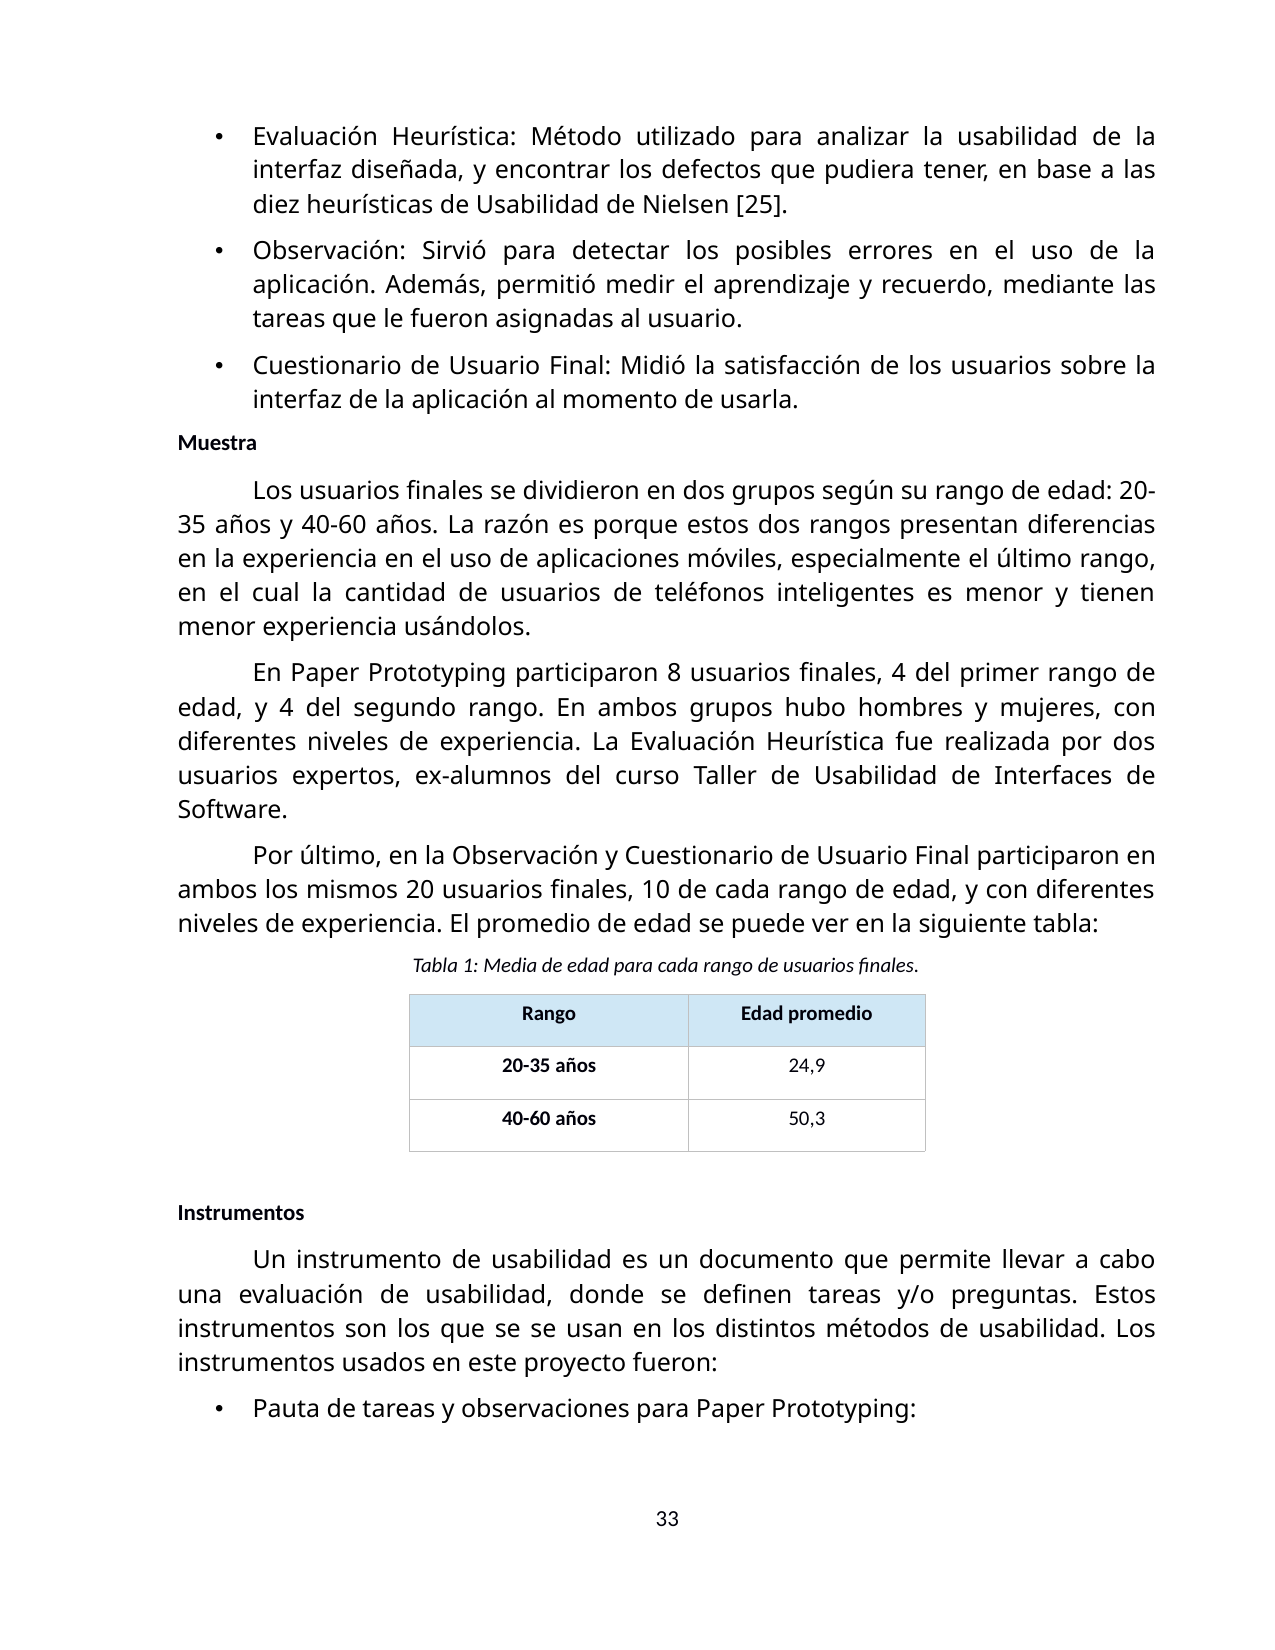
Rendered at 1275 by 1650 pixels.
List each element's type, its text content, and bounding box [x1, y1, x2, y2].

list Pauta de tareas y observaciones para Paper Prototyping: [215, 1391, 1157, 1425]
text En Paper Prototyping participaron 8 usuarios finales, 4 del primer rango de edad, y 4 del segundo rango. En ambos grupos hubo hombres y mujeres, con diferentes niveles de experiencia. La Evaluación Heurística fue realizada por dos usuarios expertos, ex-alumnos del curso Taller de Usabilidad de Interfaces de Software. [177, 655, 1157, 825]
text Tabla 1: Media de edad para cada rango de usuarios finales. [177, 952, 1157, 978]
list Observación: Sirvió para detectar los posibles errores en el uso de la aplicación. Además, permitió medir el aprendizaje y recuerdo, mediante las tareas que le fueron asignadas al usuario. [215, 233, 1157, 335]
table_cell 40-60 años [410, 1100, 688, 1151]
table_cell 20-35 años [410, 1047, 688, 1099]
list Cuestionario de Usuario Final: Midió la satisfacción de los usuarios sobre la interfaz de la aplicación al momento de usarla. [215, 347, 1157, 415]
table_cell 24,9 [689, 1047, 925, 1099]
list Evaluación Heurística: Método utilizado para analizar la usabilidad de la interfaz diseñada, y encontrar los defectos que pudiera tener, en base a las diez heurísticas de Usabilidad de Nielsen [25]. [215, 118, 1157, 220]
text Un instrumento de usabilidad es un documento que permite llevar a cabo una evaluación de usabilidad, donde se definen tareas y/o preguntas. Estos instrumentos son los que se se usan en los distintos métodos de usabilidad. Los instrumentos usados en este proyecto fueron: [177, 1242, 1157, 1378]
text Los usuarios finales se dividieron en dos grupos según su rango de edad: 20-35 años y 40-60 años. La razón es porque estos dos rangos presentan diferencias en la experiencia en el uso de aplicaciones móviles, especialmente el último rango, en el cual la cantidad de usuarios de teléfonos inteligentes es menor y tienen menor experiencia usándolos. [177, 472, 1157, 643]
text Por último, en la Observación y Cuestionario de Usuario Final participaron en ambos los mismos 20 usuarios finales, 10 de cada rango de edad, y con diferentes niveles de experiencia. El promedio de edad se puede ver en la siguiente tabla: [177, 838, 1157, 940]
table_header Edad promedio [689, 995, 925, 1046]
subtitle Instrumentos [177, 1198, 1157, 1226]
subtitle Muestra [177, 428, 1157, 456]
table_header Rango [410, 995, 688, 1046]
table_cell 50,3 [689, 1100, 925, 1151]
